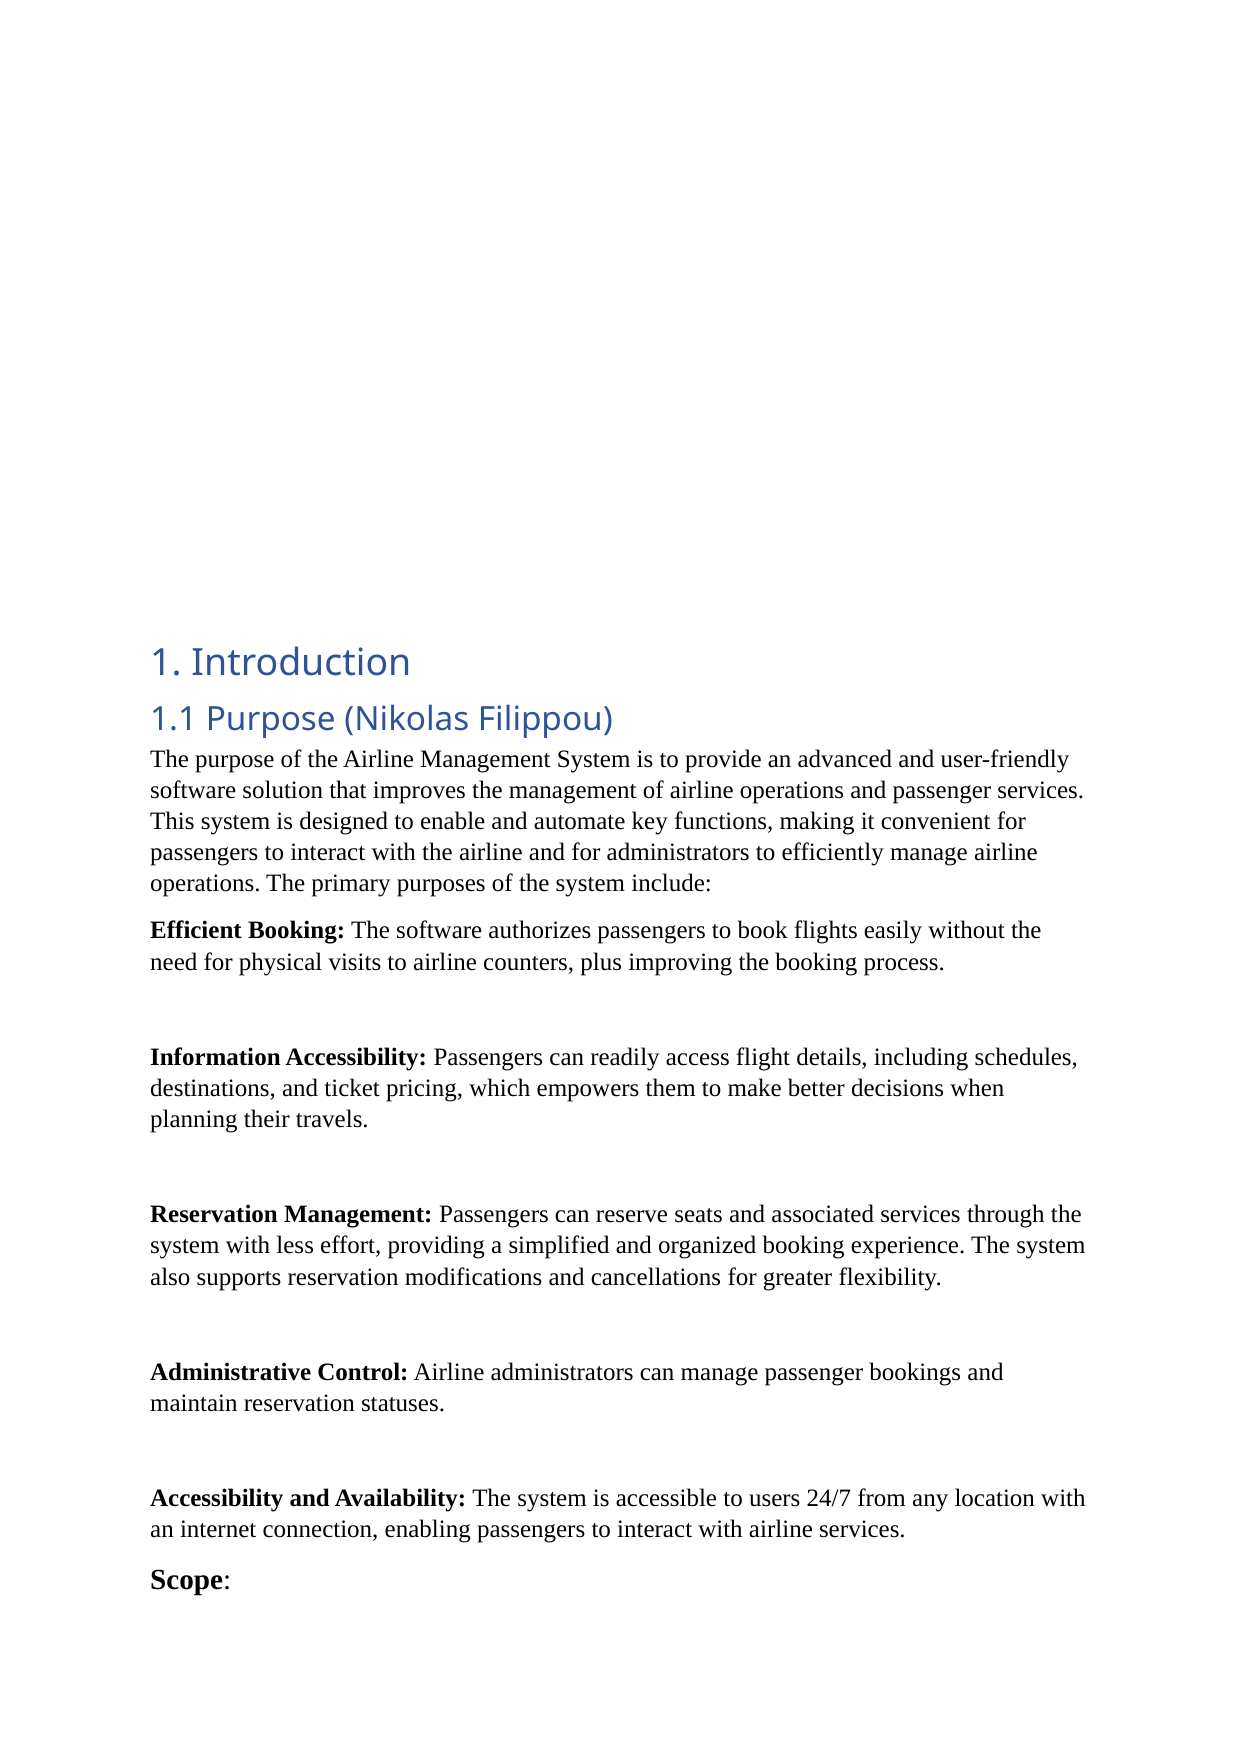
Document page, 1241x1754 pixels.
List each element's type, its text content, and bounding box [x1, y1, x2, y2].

text Administrative Control: Airline administrators can manage passenger bookings and maintain reservation statuses. [150, 1357, 1090, 1417]
subtitle 1. Introduction [150, 635, 1090, 686]
text Scope: [150, 1562, 1090, 1596]
text Efficient Booking: The software authorizes passengers to book flights easily without the need for physical visits to airline counters, plus improving the booking process. [150, 916, 1090, 975]
text The purpose of the Airline Management System is to provide an advanced and user-friendly software solution that improves the management of airline operations and passenger services. This system is designed to enable and automate key functions, making it convenient for passengers to interact with the airline and for administrators to efficiently manage airline operations. The primary purposes of the system include: [150, 744, 1090, 897]
text Accessibility and Availability: The system is accessible to users 24/7 from any location with an internet connection, enabling passengers to interact with airline services. [150, 1483, 1090, 1543]
subtitle 1.1 Purpose (Nikolas Filippou) [150, 695, 1090, 740]
text Reservation Management: Passengers can reserve seats and associated services through the system with less effort, providing a simplified and organized booking experience. The system also supports reservation modifications and cancellations for greater flexibility. [150, 1199, 1090, 1290]
text Information Accessibility: Passengers can readily access flight details, including schedules, destinations, and ticket pricing, which empowers them to make better decisions when planning their travels. [150, 1042, 1090, 1133]
